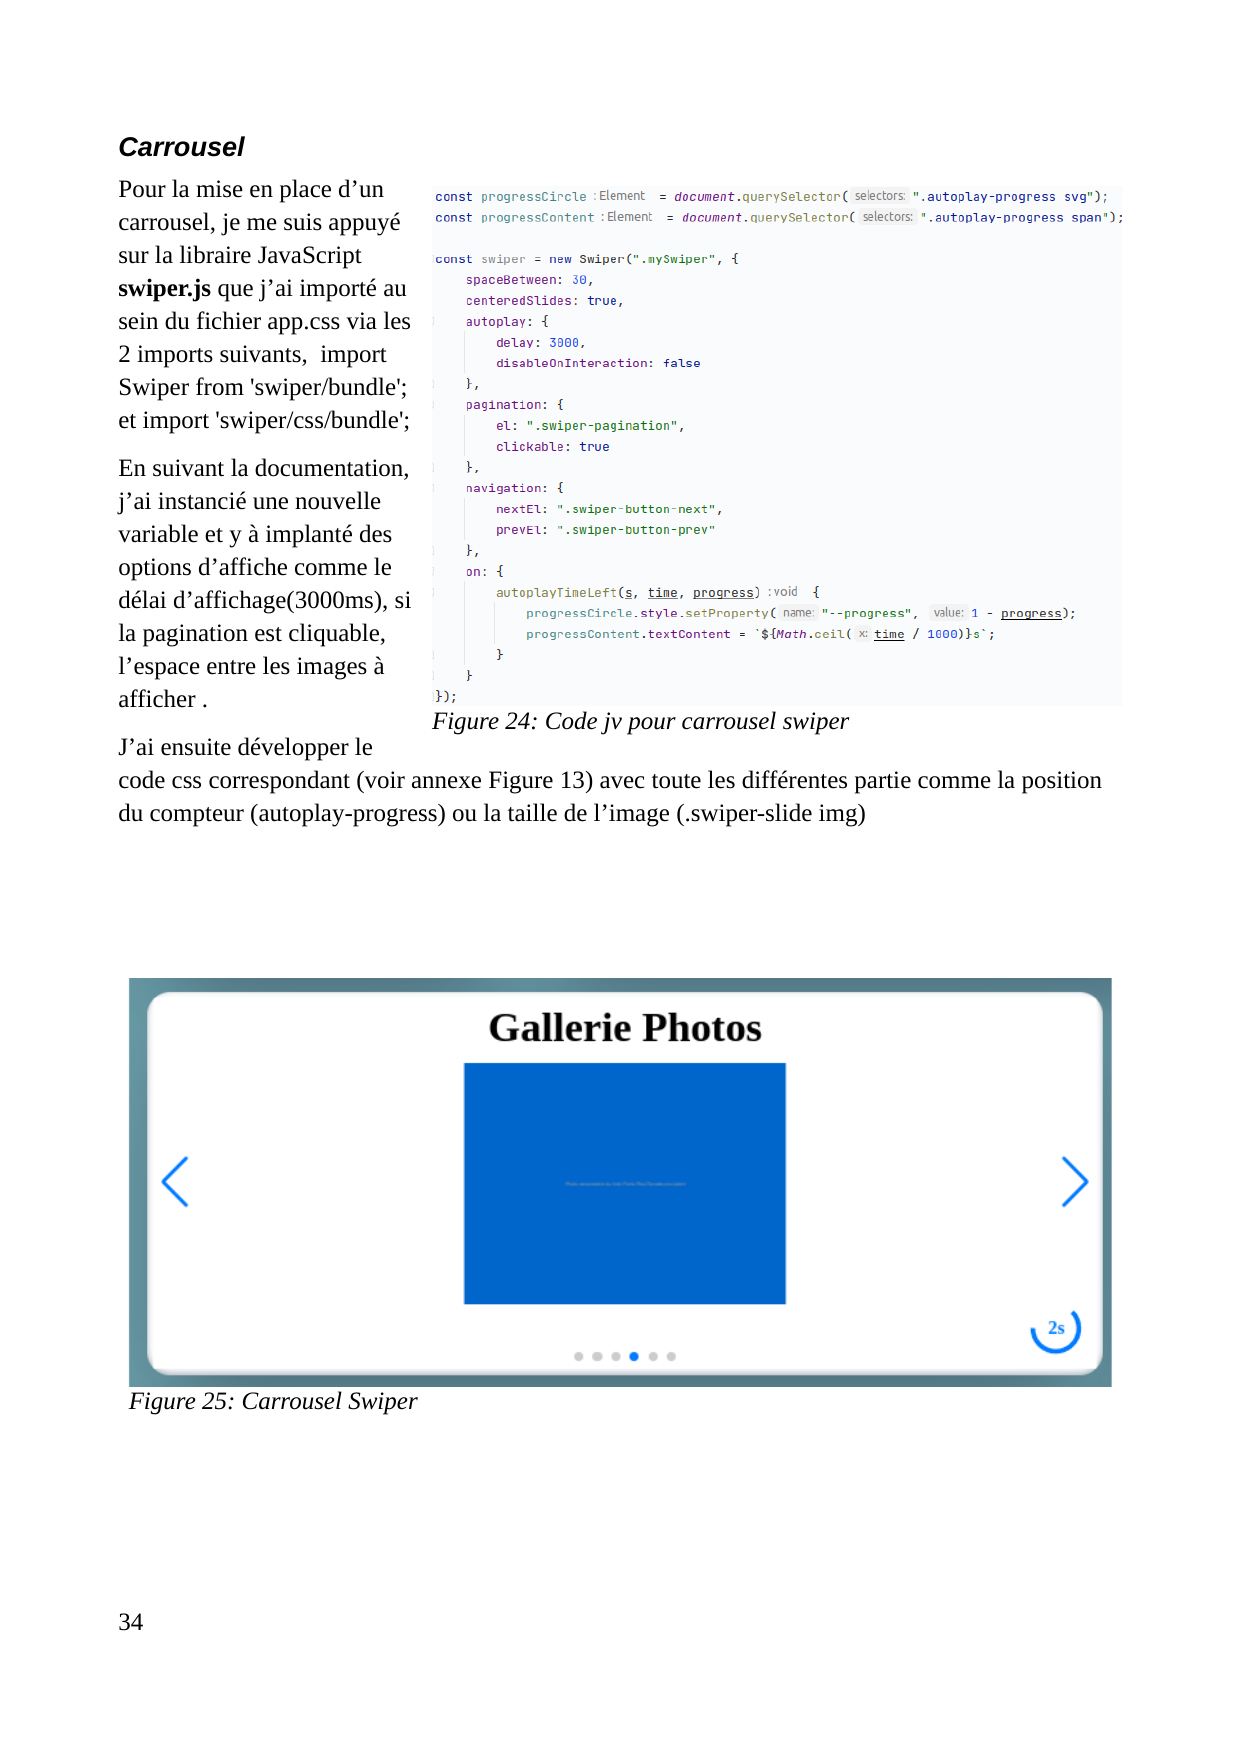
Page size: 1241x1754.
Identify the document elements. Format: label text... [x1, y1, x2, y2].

text Pour la mise en place d’un carrousel, je me suis appuyé sur la libraire JavaScript swiper.js que j’ai importé au sein du fichier app.css via les 2 imports suivants, import Swiper from 'swiper/bundle'; et import 'swiper/css/bundle'; [118, 174, 1122, 434]
picture [431, 186, 1123, 706]
text J’ai ensuite développer le code css correspondant (voir annexe Figure 13) avec toute les différentes partie comme la position du compteur (autoplay-progress) ou la taille de l’image (.swiper-slide img) [118, 732, 1122, 926]
text [128, 1415, 1112, 1449]
text Figure 25: Carrousel Swiper [128, 1387, 1112, 1415]
text En suivant la documentation, j’ai instancié une nouvelle variable et y à implanté des options d’affiche comme le délai d’affichage(3000ms), si la pagination est cliquable, l’espace entre les images à afficher . [118, 453, 432, 713]
text Figure 24: Code jv pour carrousel swiper [432, 706, 1122, 734]
picture [128, 978, 1112, 1387]
subtitle Carrousel [118, 131, 1122, 162]
